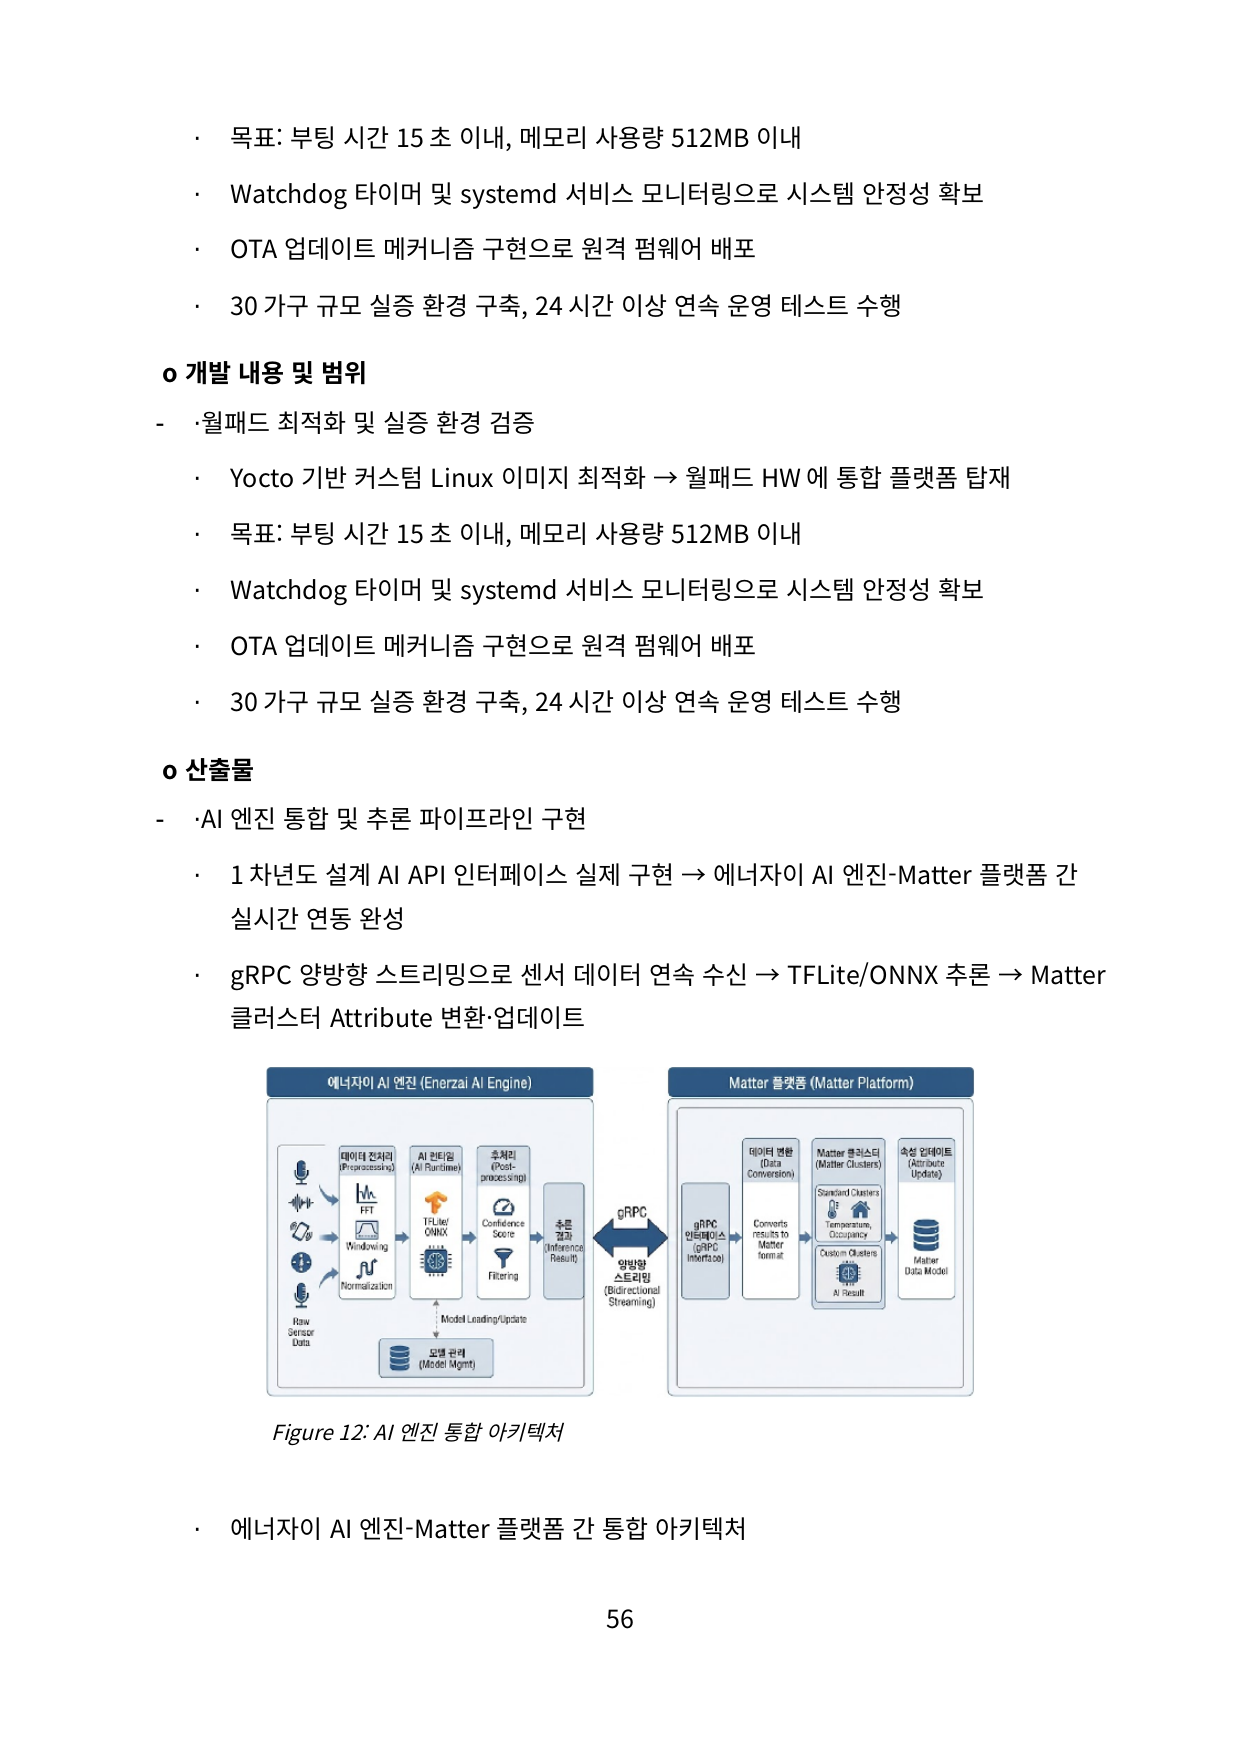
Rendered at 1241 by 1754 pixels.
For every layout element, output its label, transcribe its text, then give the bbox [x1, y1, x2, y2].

list ⋅월패드 최적화 및 실증 환경 검증 [156, 403, 1122, 439]
list 1차년도 설계 AI API 인터페이스 실제 구현 → 에너자이 AI 엔진-Matter 플랫폼 간 실시간 연동 완성 [193, 856, 1122, 935]
list Figure 21: AI 엔진 통합 아키텍처 [266, 1398, 974, 1446]
list 목표: 부팅 시간 15초 이내, 메모리 사용량 512MB 이내 [193, 515, 1122, 551]
subtitle o 산출물 [162, 750, 1122, 787]
list OTA 업데이트 메커니즘 구현으로 원격 펌웨어 배포 [193, 230, 1122, 266]
list gRPC 양방향 스트리밍으로 센서 데이터 연속 수신 → TFLite/ONNX 추론 → Matter 클러스터 Attribute 변환·업데이트 [193, 955, 1122, 1035]
list 에너자이 AI 엔진-Matter 플랫폼 간 통합 아키텍처 [193, 1509, 1122, 1545]
list ⋅AI 엔진 통합 및 추론 파이프라인 구현 [156, 800, 1122, 836]
list 목표: 부팅 시간 15초 이내, 메모리 사용량 512MB 이내 [193, 118, 1122, 154]
list Yocto 기반 커스텀 Linux 이미지 최적화 → 월패드 HW에 통합 플랫폼 탑재 [193, 459, 1122, 495]
subtitle o 개발 내용 및 범위 [162, 354, 1122, 390]
list 30가구 규모 실증 환경 구축, 24시간 이상 연속 운영 테스트 수행 [193, 286, 1122, 322]
list Watchdog 타이머 및 systemd 서비스 모니터링으로 시스템 안정성 확보 [193, 571, 1122, 607]
list 30가구 규모 실증 환경 구축, 24시간 이상 연속 운영 테스트 수행 [193, 683, 1122, 719]
list OTA 업데이트 메커니즘 구현으로 원격 펌웨어 배포 [193, 627, 1122, 663]
list Watchdog 타이머 및 systemd 서비스 모니터링으로 시스템 안정성 확보 [193, 174, 1122, 210]
